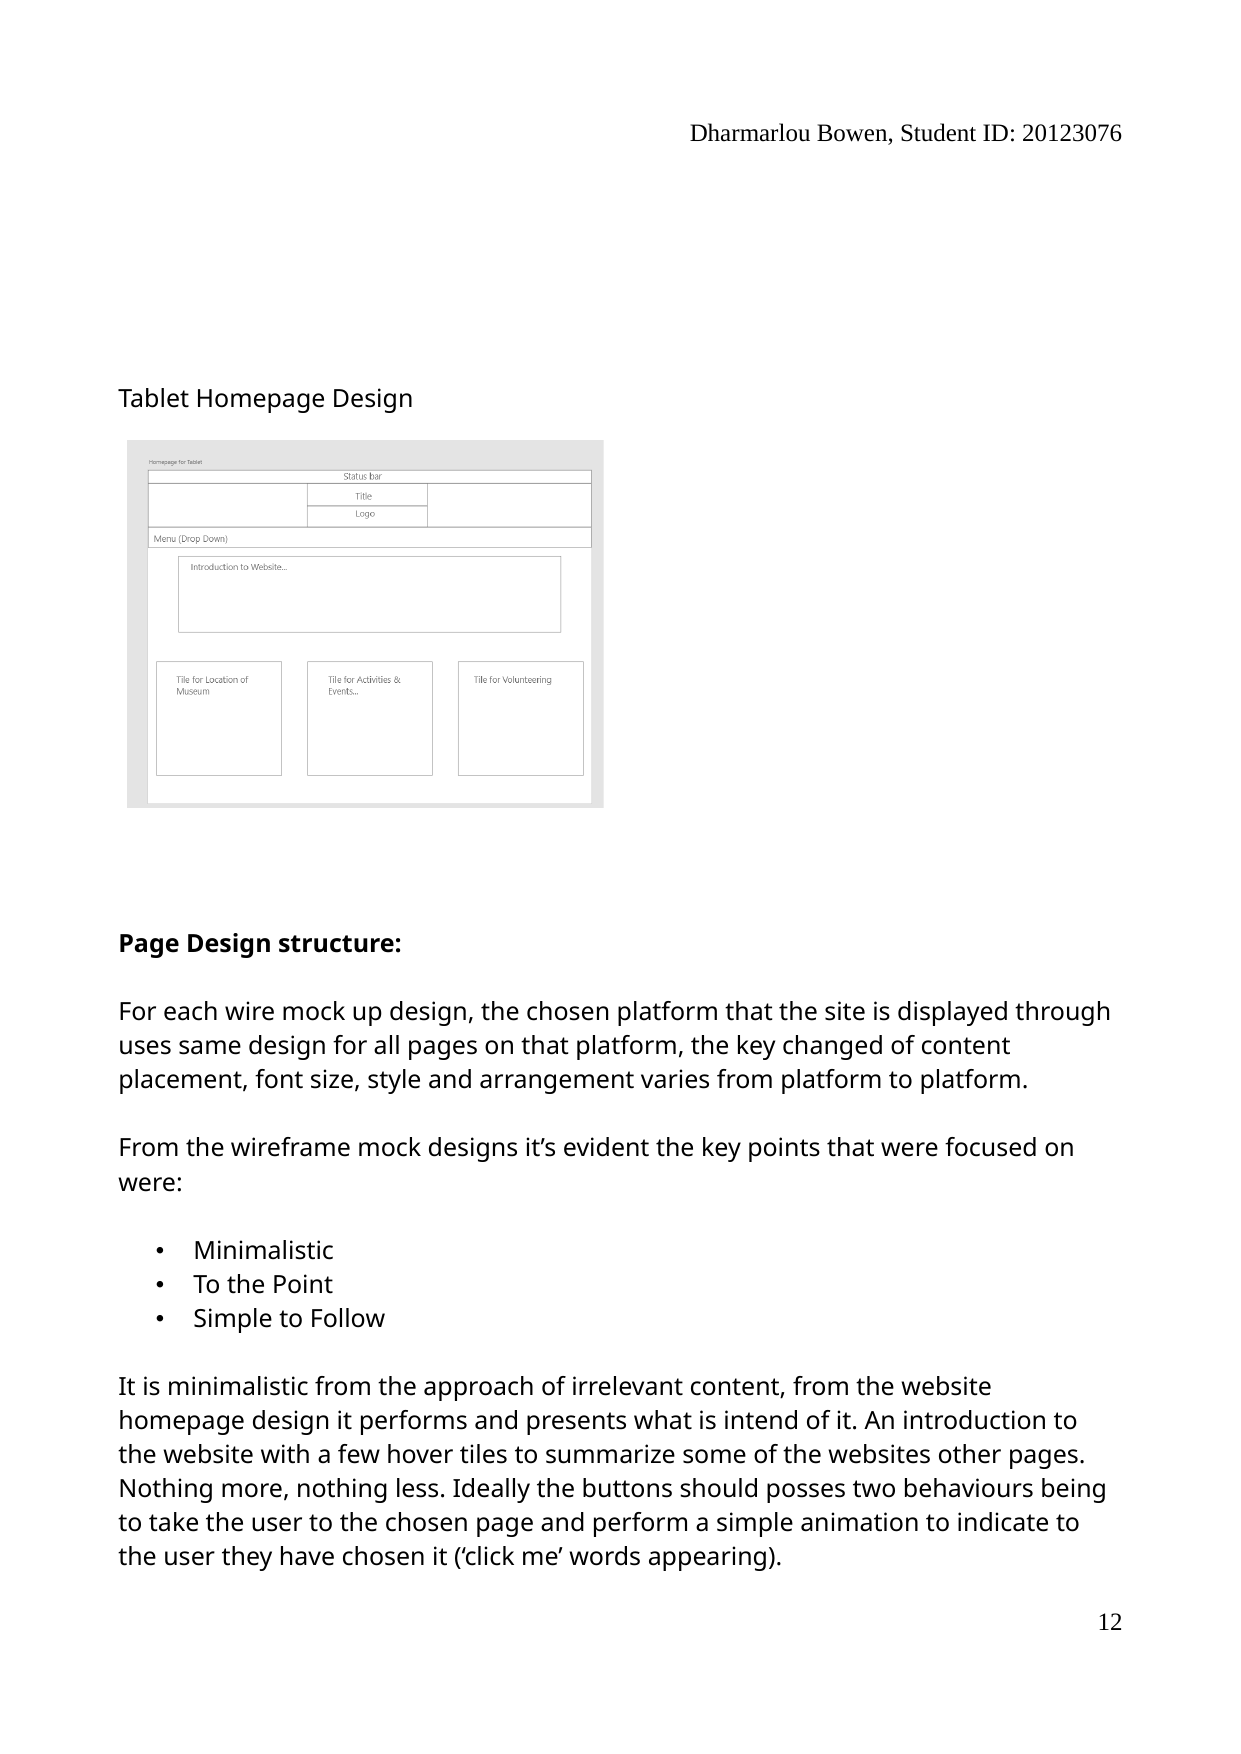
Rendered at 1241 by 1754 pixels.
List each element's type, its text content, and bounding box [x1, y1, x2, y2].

list To the Point [156, 1266, 1122, 1300]
text For each wire mock up design, the chosen platform that the site is displayed through uses same design for all pages on that platform, the key changed of content placement, font size, style and arrangement varies from platform to platform. [118, 994, 1122, 1096]
list Simple to Follow [156, 1300, 1122, 1334]
picture [127, 440, 542, 808]
text Page Design structure: [118, 926, 1122, 960]
list Minimalistic [156, 1232, 1122, 1266]
text From the wireframe mock designs it’s evident the key points that were focused on were: [118, 1130, 1122, 1198]
text It is minimalistic from the approach of irrelevant content, from the website homepage design it performs and presents what is intend of it. An introduction to the website with a few hover tiles to summarize some of the websites other pages. Nothing more, nothing less. Ideally the buttons should posses two behaviours being to take the user to the chosen page and perform a simple animation to indicate to the user they have chosen it (‘click me’ words appearing). [118, 1368, 1122, 1573]
text Tablet Homepage Design [118, 381, 1122, 415]
